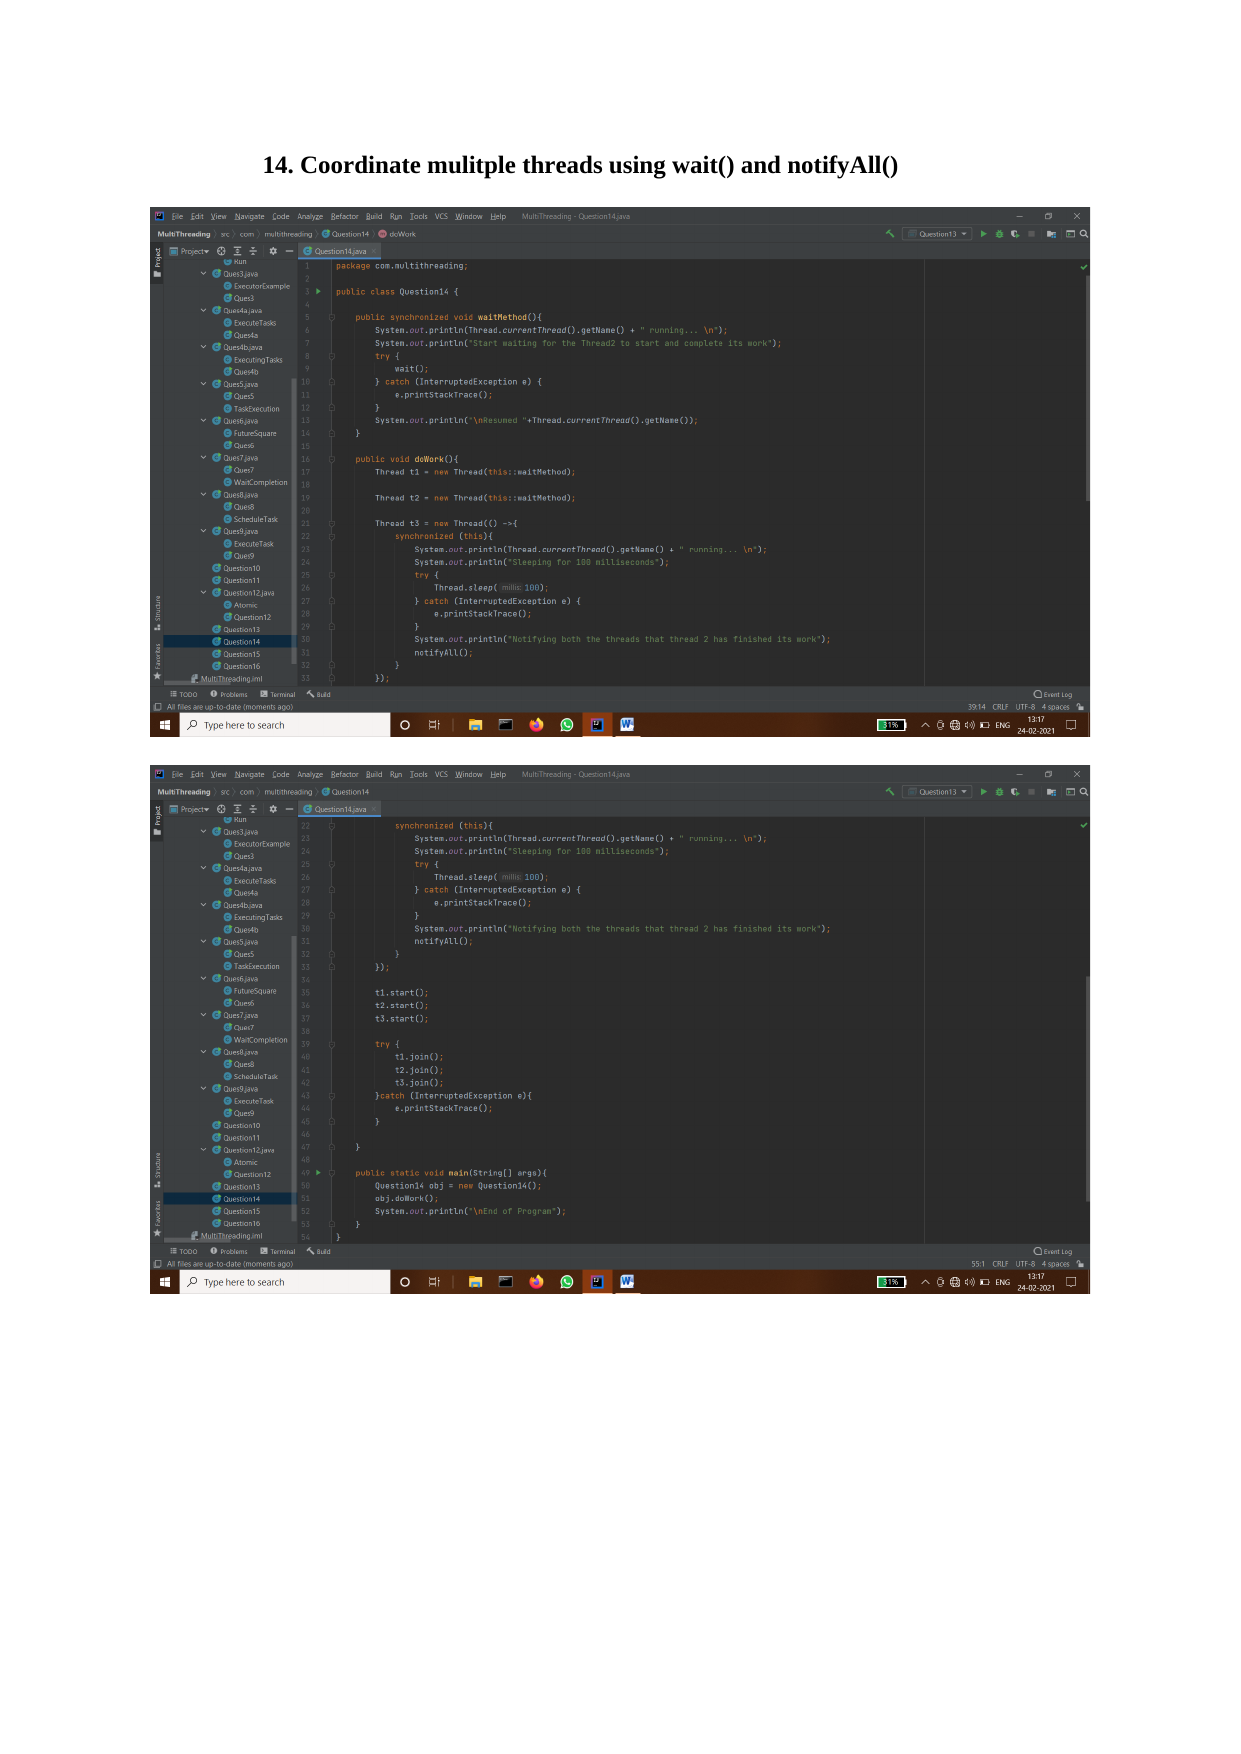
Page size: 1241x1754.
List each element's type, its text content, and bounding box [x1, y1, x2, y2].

list Coordinate mulitple threads using wait() and notifyAll() [262, 150, 1090, 179]
